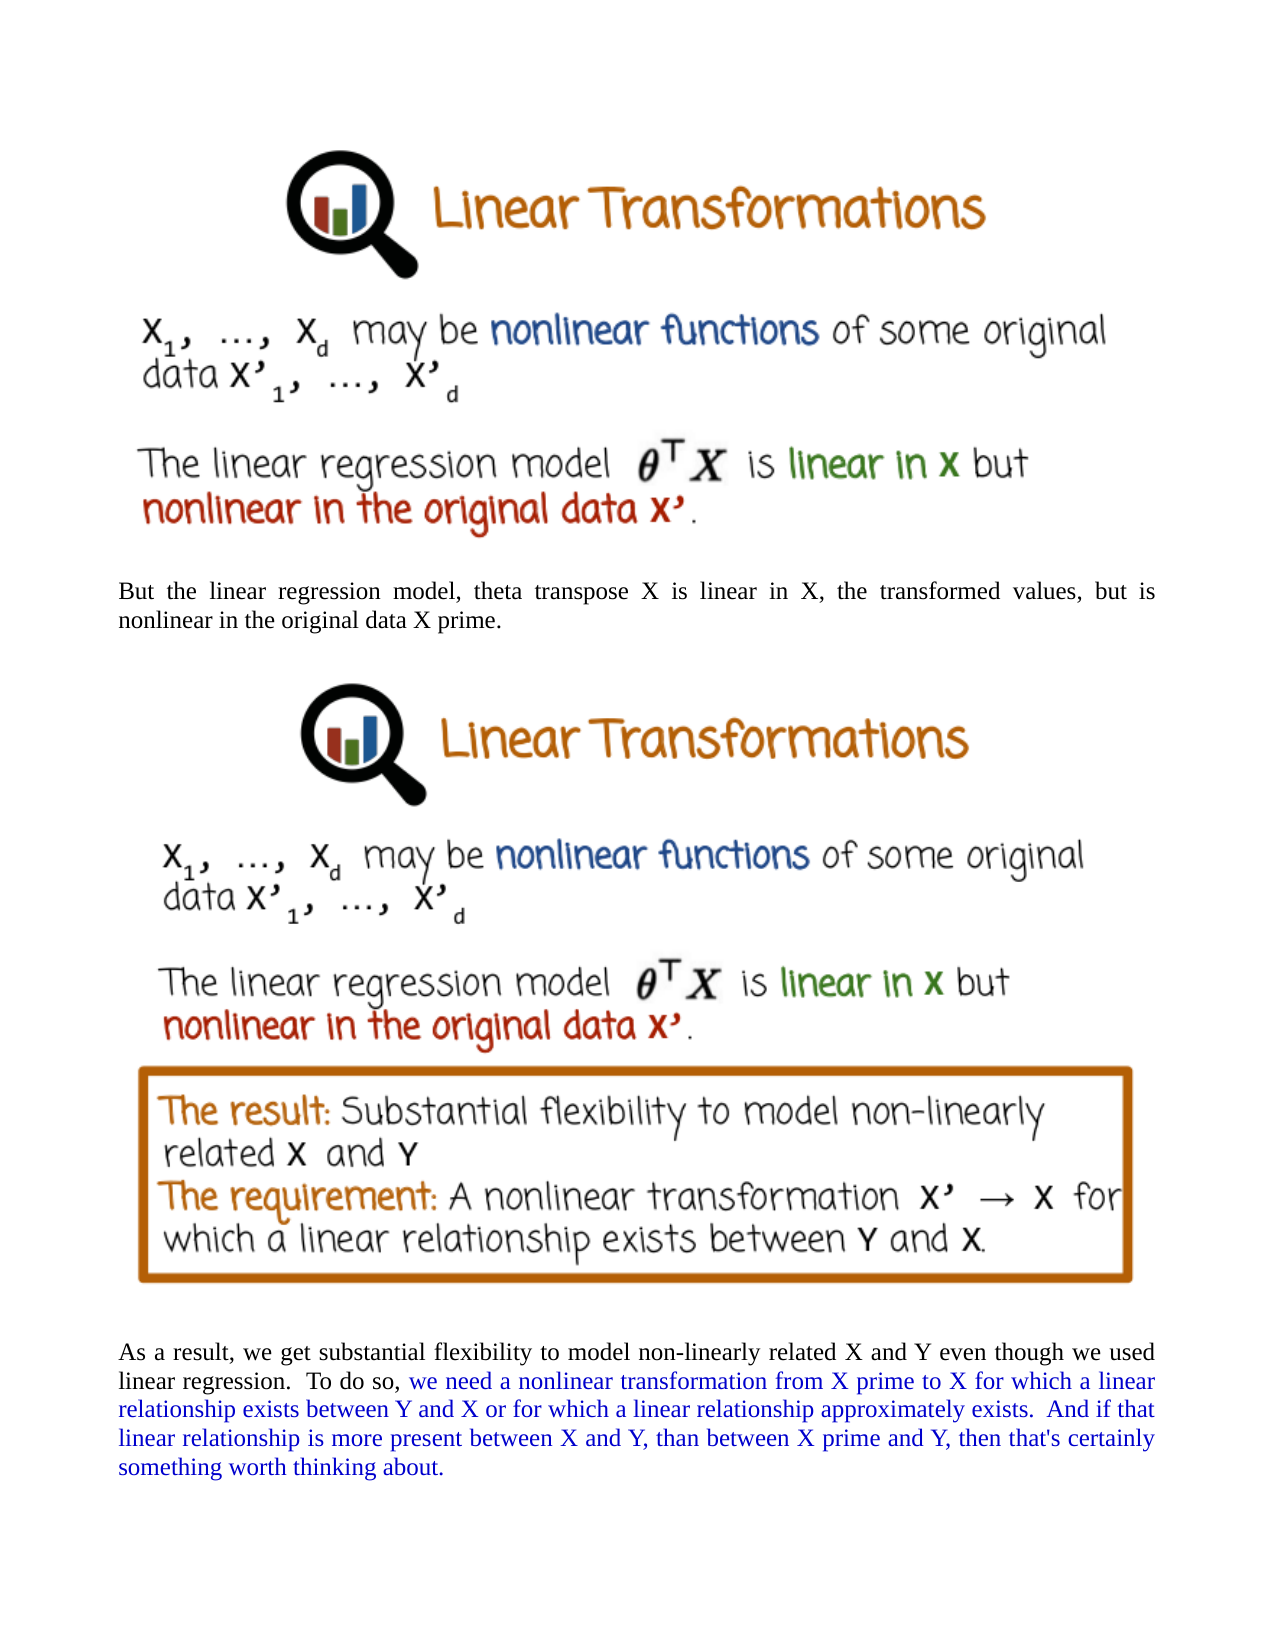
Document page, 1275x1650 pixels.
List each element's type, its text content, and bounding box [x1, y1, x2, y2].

text But the linear regression model, theta transpose X is linear in X, the transformed values, but is nonlinear in the original data X prime. [118, 576, 1157, 634]
text As a result, we get substantial flexibility to model non-linearly related X and Y even though we used linear regression. To do so, we need a nonlinear transformation from X prime to X for which a linear relationship exists between Y and X or for which a linear relationship approximately exists. And if that linear relationship is more present between X and Y, than between X prime and Y, then that's certainly something worth thinking about. [118, 1337, 1157, 1481]
picture [118, 146, 1157, 548]
picture [118, 662, 1157, 1309]
